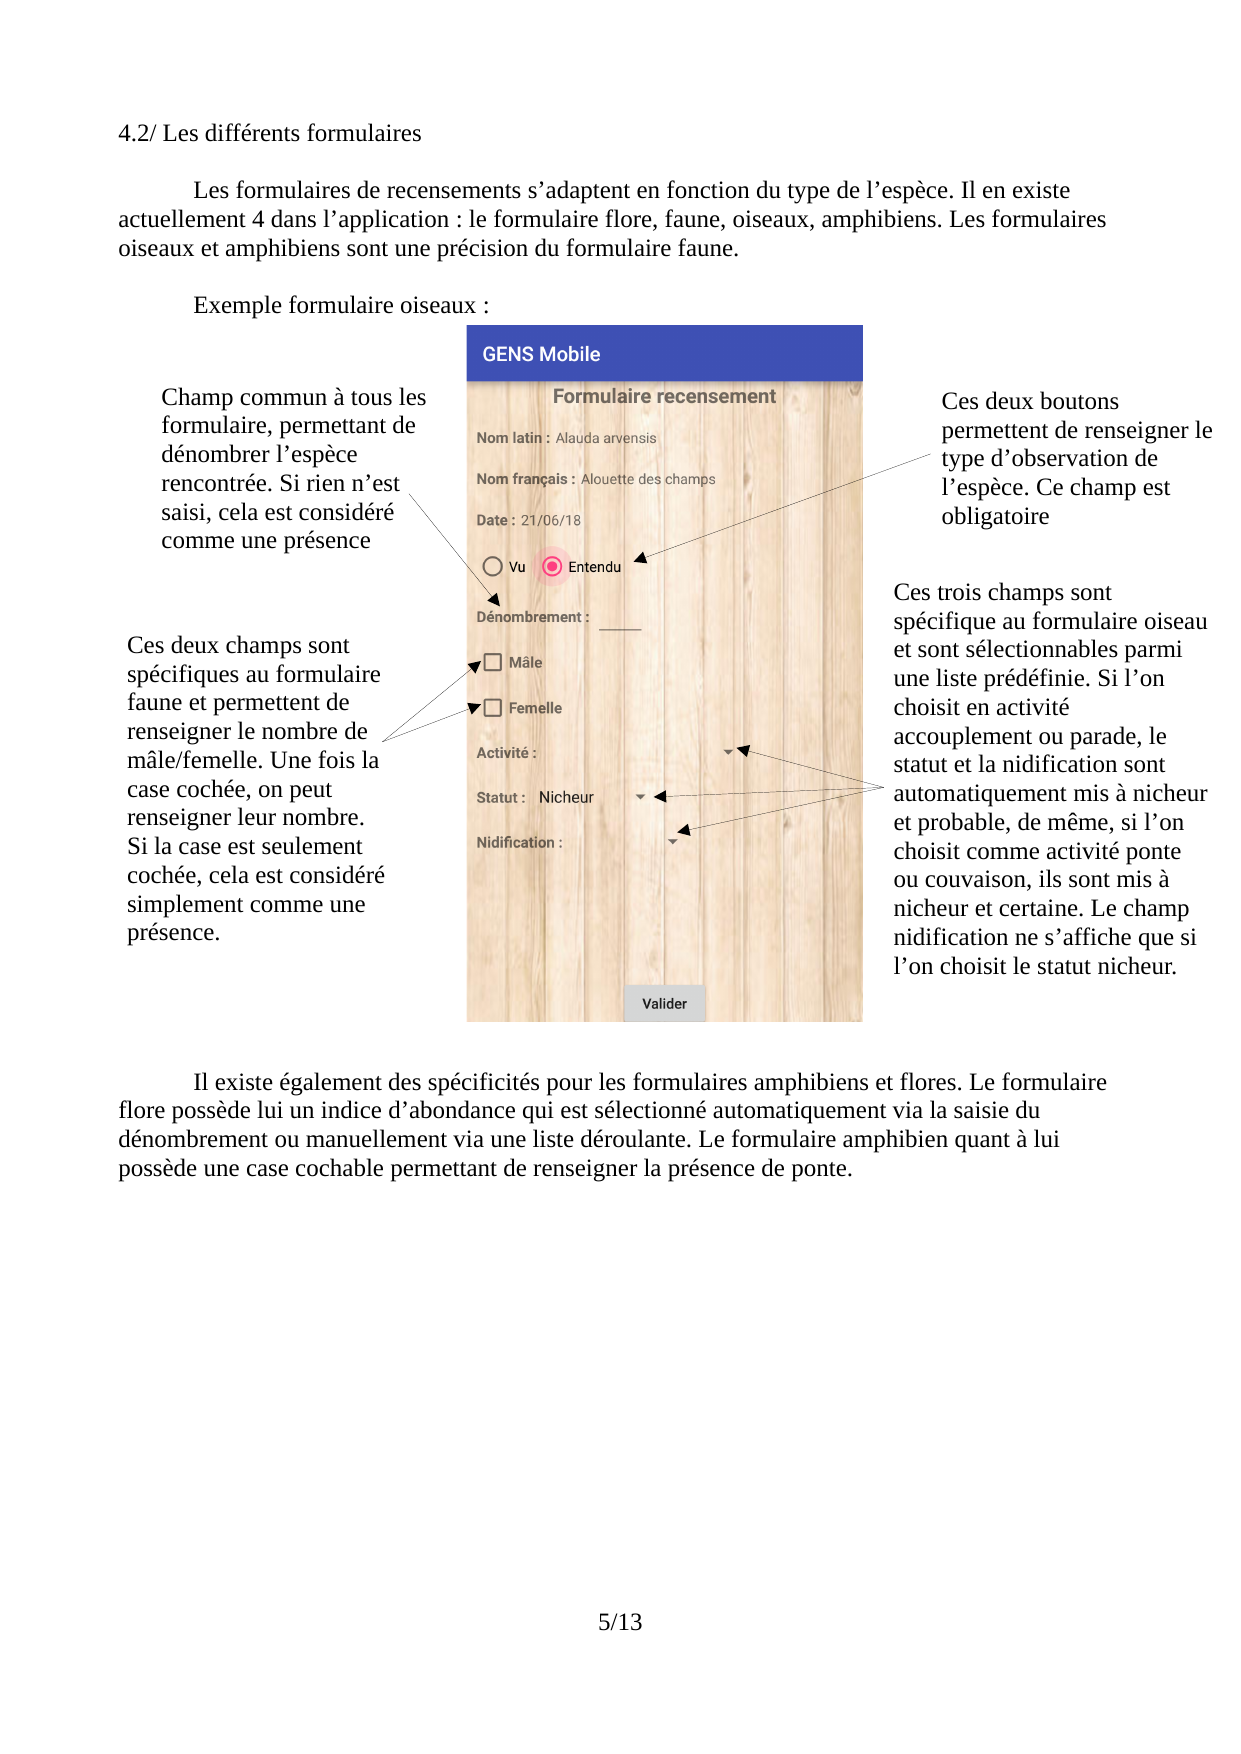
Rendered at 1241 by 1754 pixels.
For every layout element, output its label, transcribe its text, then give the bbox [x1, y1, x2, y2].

picture [466, 325, 863, 1022]
text 4.2/ Les différents formulaires [118, 118, 1122, 147]
text Il existe également des spécificités pour les formulaires amphibiens et flores. Le formulaire flore possède lui un indice d’abondance qui est sélectionné automatiquement via la saisie du dénombrement ou manuellement via une liste déroulante. Le formulaire amphibien quant à lui possède une case cochable permettant de renseigner la présence de ponte. [118, 1067, 1122, 1182]
text Les formulaires de recensements s’adaptent en fonction du type de l’espèce. Il en existe actuellement 4 dans l’application : le formulaire flore, faune, oiseaux, amphibiens. Les formulaires oiseaux et amphibiens sont une précision du formulaire faune. [118, 176, 1122, 262]
text Exemple formulaire oiseaux : [118, 291, 1122, 319]
